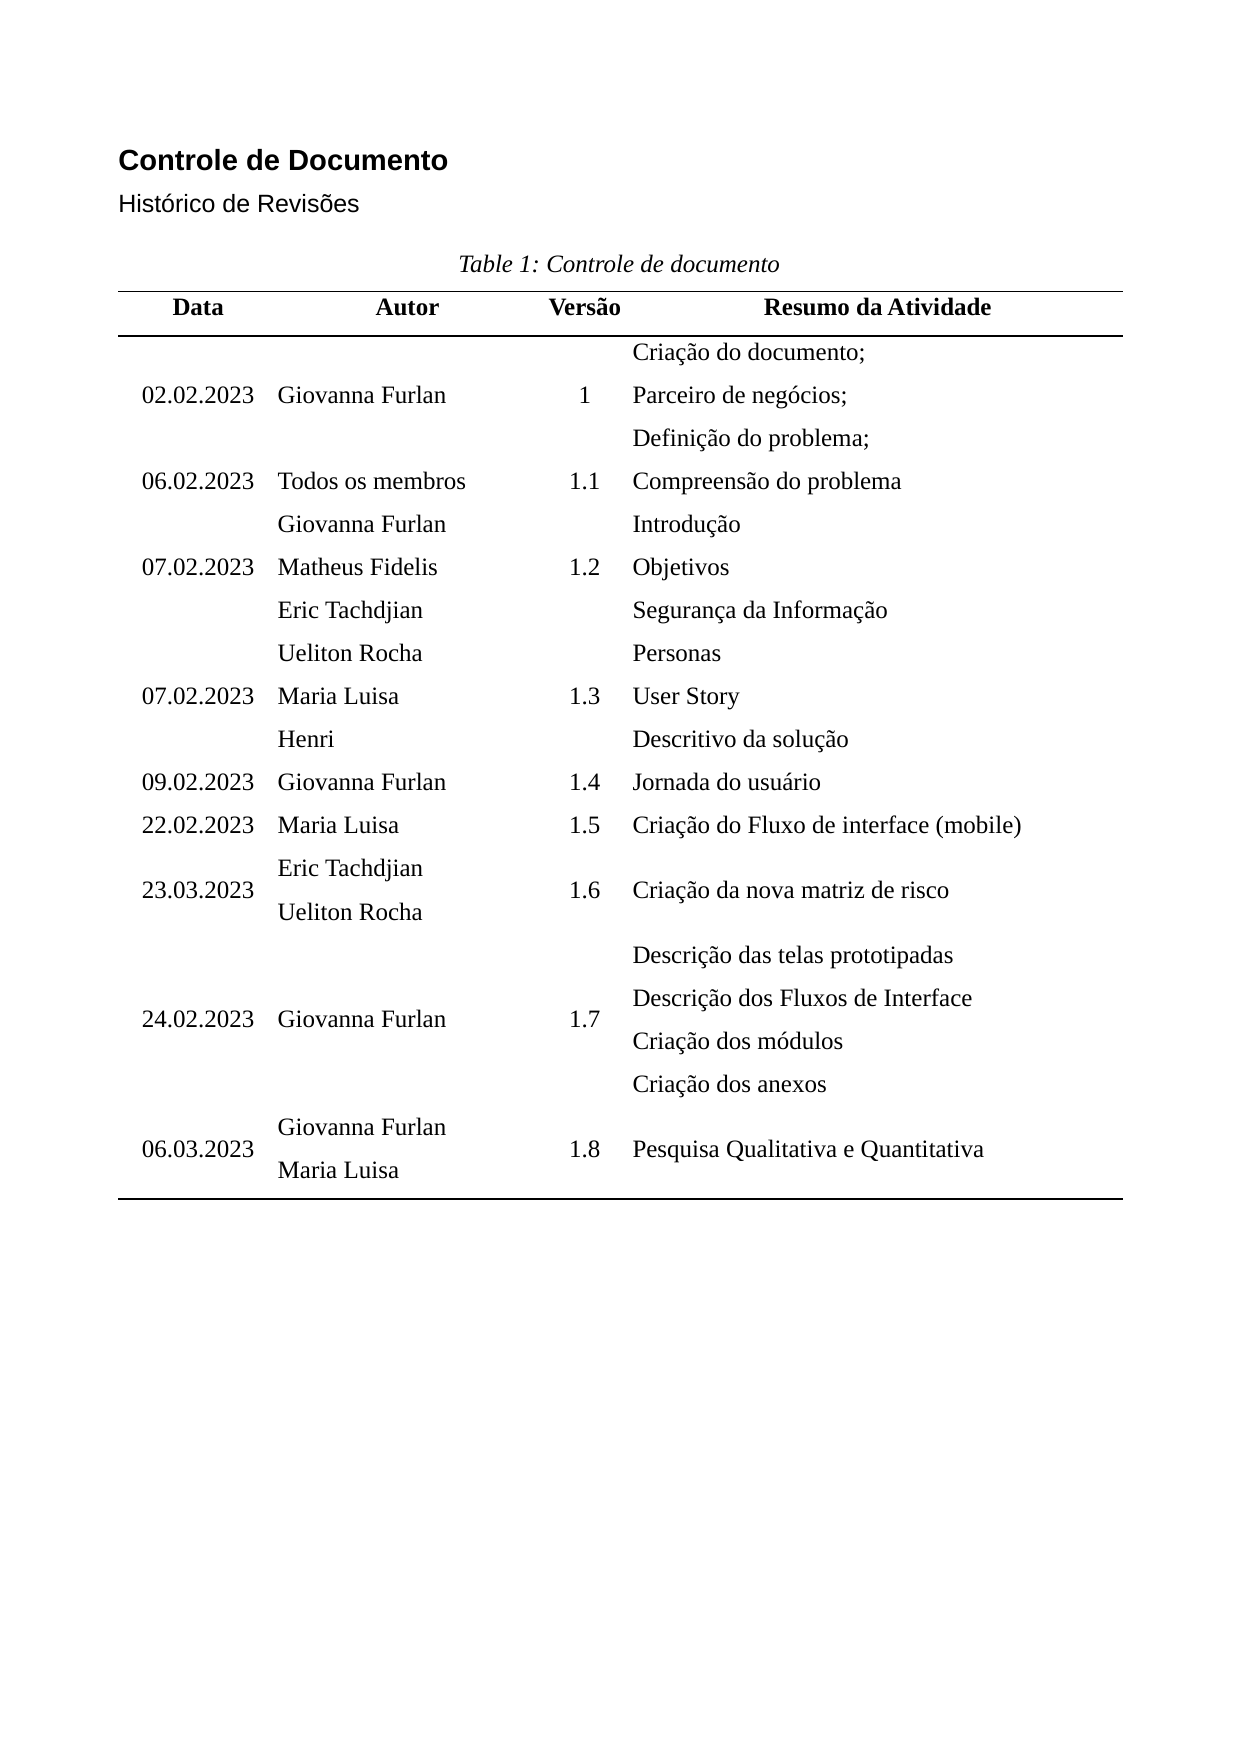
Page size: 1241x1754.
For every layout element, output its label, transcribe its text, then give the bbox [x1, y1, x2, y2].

table_cell Criação do documento; Parceiro de negócios; Definição do problema; [632, 337, 1123, 466]
table_header Data [118, 292, 277, 335]
table_cell Giovanna Furlan [278, 940, 537, 1112]
table_cell 1.5 [537, 811, 632, 853]
table_cell 1.3 [537, 638, 632, 767]
table_cell 1.7 [537, 940, 632, 1112]
table_cell 1.2 [537, 509, 632, 638]
table_cell Personas User Story Descritivo da solução [632, 638, 1123, 767]
table_cell Eric Tachdjian Ueliton Rocha [278, 854, 537, 940]
table_cell Compreensão do problema [632, 466, 1123, 509]
table_cell 1.6 [537, 854, 632, 940]
table_cell 09.02.2023 [118, 768, 277, 811]
table_header Autor [278, 292, 537, 335]
table_cell Jornada do usuário [632, 768, 1123, 811]
table_cell Introdução Objetivos Segurança da Informação [632, 509, 1123, 638]
table_cell 1 [537, 337, 632, 466]
table_cell 06.02.2023 [118, 466, 277, 509]
table_cell 1.4 [537, 768, 632, 811]
table_header Versão [537, 292, 632, 335]
table_cell 02.02.2023 [118, 337, 277, 466]
table_cell Giovanna Furlan [278, 337, 537, 466]
table_cell Giovanna Furlan [278, 768, 537, 811]
table_cell Criação do Fluxo de interface (mobile) [632, 811, 1123, 853]
table_cell 06.03.2023 [118, 1112, 277, 1198]
table_cell Descrição das telas prototipadas Descrição dos Fluxos de Interface Criação dos módulos Criação dos anexos [632, 940, 1123, 1112]
table_cell Todos os membros [278, 466, 537, 509]
table_cell 24.02.2023 [118, 940, 277, 1112]
table_cell 1.8 [537, 1112, 632, 1198]
table_cell 07.02.2023 [118, 509, 277, 638]
subtitle Histórico de Revisões [118, 189, 1122, 218]
table_cell 22.02.2023 [118, 811, 277, 853]
table_cell Pesquisa Qualitativa e Quantitativa [632, 1112, 1123, 1198]
table_cell 23.03.2023 [118, 854, 277, 940]
text Table 1: Controle de documento [118, 249, 1122, 278]
table_cell Maria Luisa [278, 811, 537, 853]
table_cell Giovanna Furlan Maria Luisa [278, 1112, 537, 1198]
table_cell Ueliton Rocha Maria Luisa Henri [278, 638, 537, 767]
table_cell Criação da nova matriz de risco [632, 854, 1123, 940]
table_cell 07.02.2023 [118, 638, 277, 767]
table_header Resumo da Atividade [632, 292, 1123, 335]
subtitle Controle de Documento [118, 143, 1122, 177]
table_cell Giovanna Furlan Matheus Fidelis Eric Tachdjian [278, 509, 537, 638]
table_cell 1.1 [537, 466, 632, 509]
